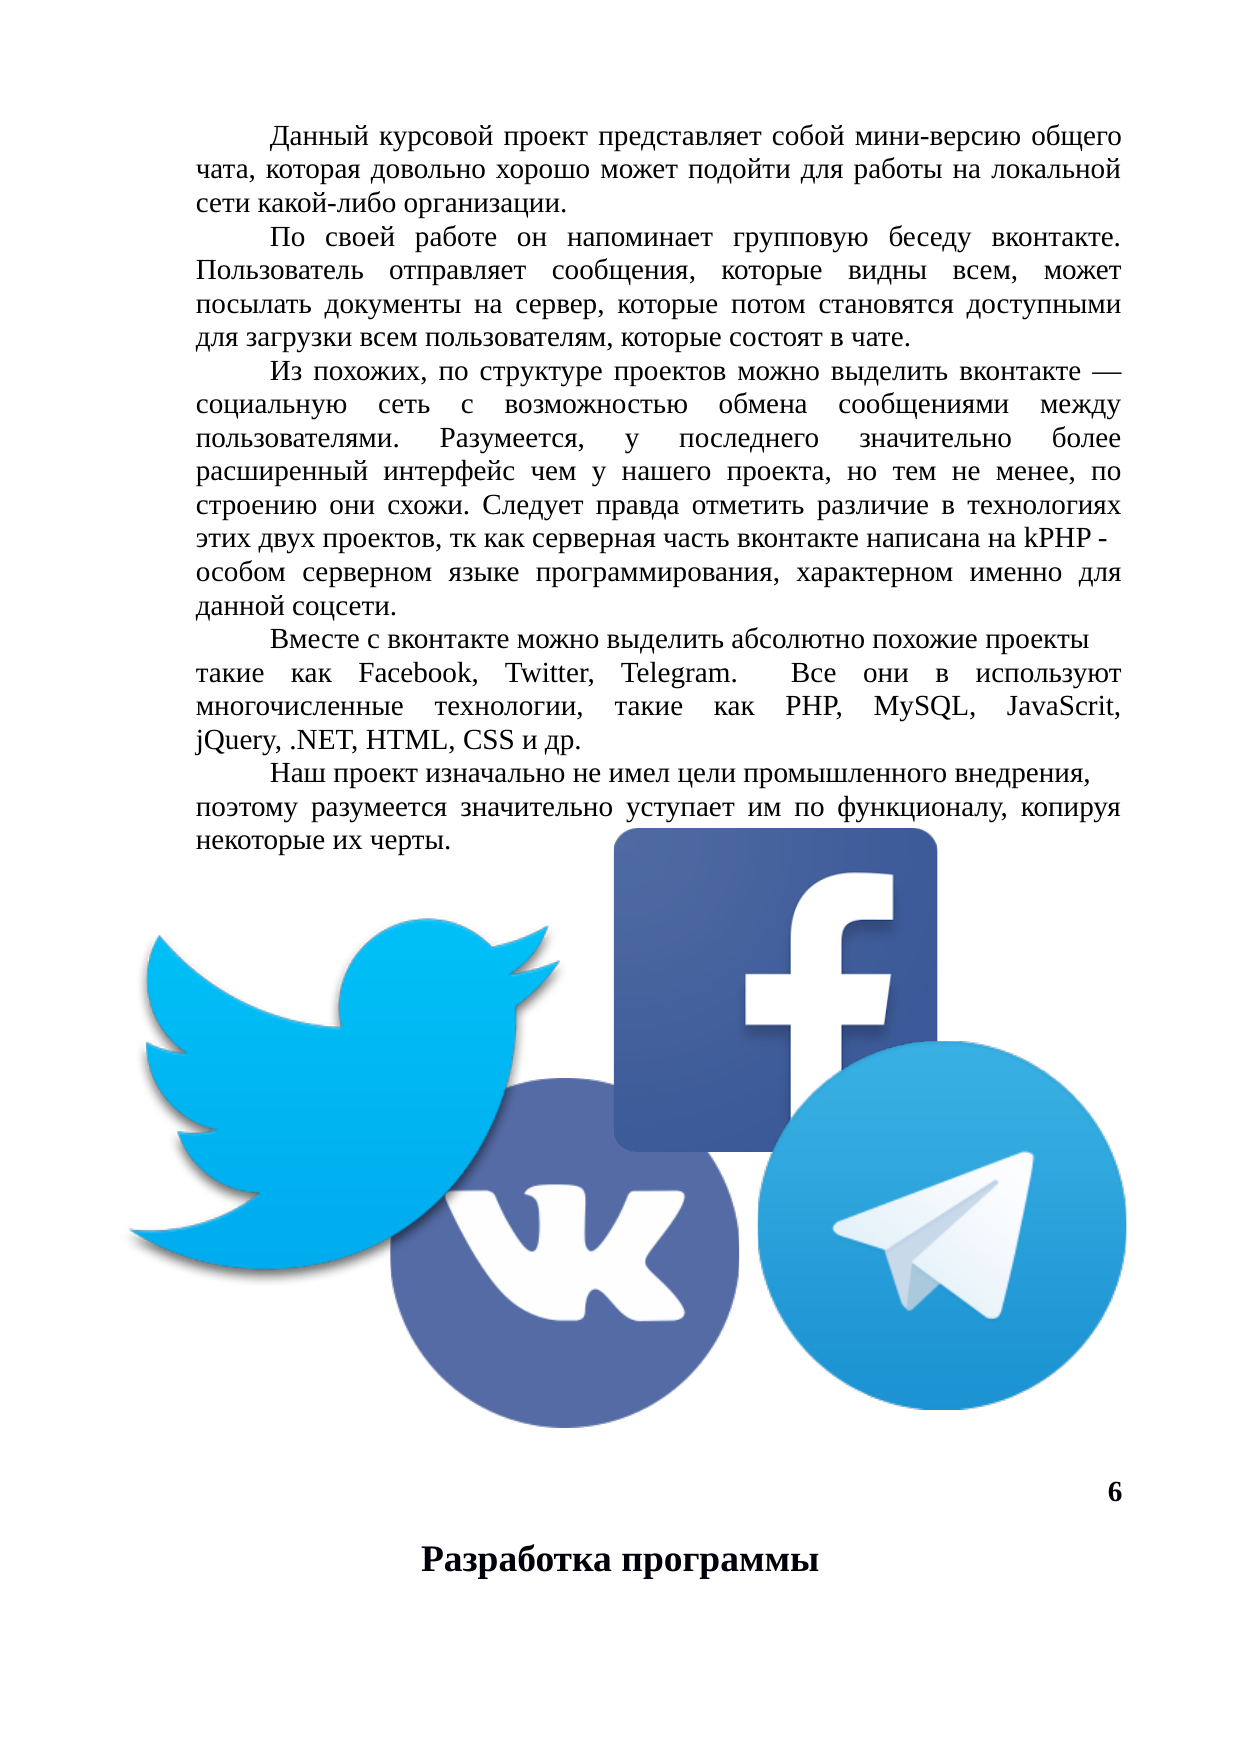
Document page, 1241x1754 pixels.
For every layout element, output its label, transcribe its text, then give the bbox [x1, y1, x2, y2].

text 6 [118, 1474, 1122, 1508]
list особом серверном языке программирования, характерном именно для данной соцсети. [196, 554, 1122, 621]
text Разработка программы [118, 1536, 1122, 1579]
list Данный курсовой проект представляет собой мини-версию общего чата, которая довольно хорошо может подойти для работы на локальной сети какой-либо организации. [196, 118, 1122, 219]
list По своей работе он напоминает групповую беседу вконтакте. Пользователь отправляет сообщения, которые видны всем, может посылать документы на сервер, которые потом становятся доступными для загрузки всем пользователям, которые состоят в чате. [196, 219, 1122, 353]
list поэтому разумеется значительно уступает им по функционалу, копируя некоторые их черты. [196, 789, 1122, 856]
list Наш проект изначально не имел цели промышленного внедрения, [196, 755, 1122, 789]
list Из похожих, по структуре проектов можно выделить вконтакте — социальную сеть с возможностью обмена сообщениями между пользователями. Разумеется, у последнего значительно более расширенный интерфейс чем у нашего проекта, но тем не менее, по строению они схожи. Следует правда отметить различие в технологиях этих двух проектов, тк как серверная часть вконтакте написана на kPHP - [196, 353, 1122, 554]
list такие как Facebook, Twitter, Telegram. Все они в используют многочисленные технологии, такие как PHP, MySQL, JavaScrit, jQuery, .NET, HTML, CSS и др. [196, 655, 1122, 755]
list Вместе с вконтакте можно выделить абсолютно похожие проекты [196, 621, 1122, 655]
picture [101, 828, 1127, 1428]
